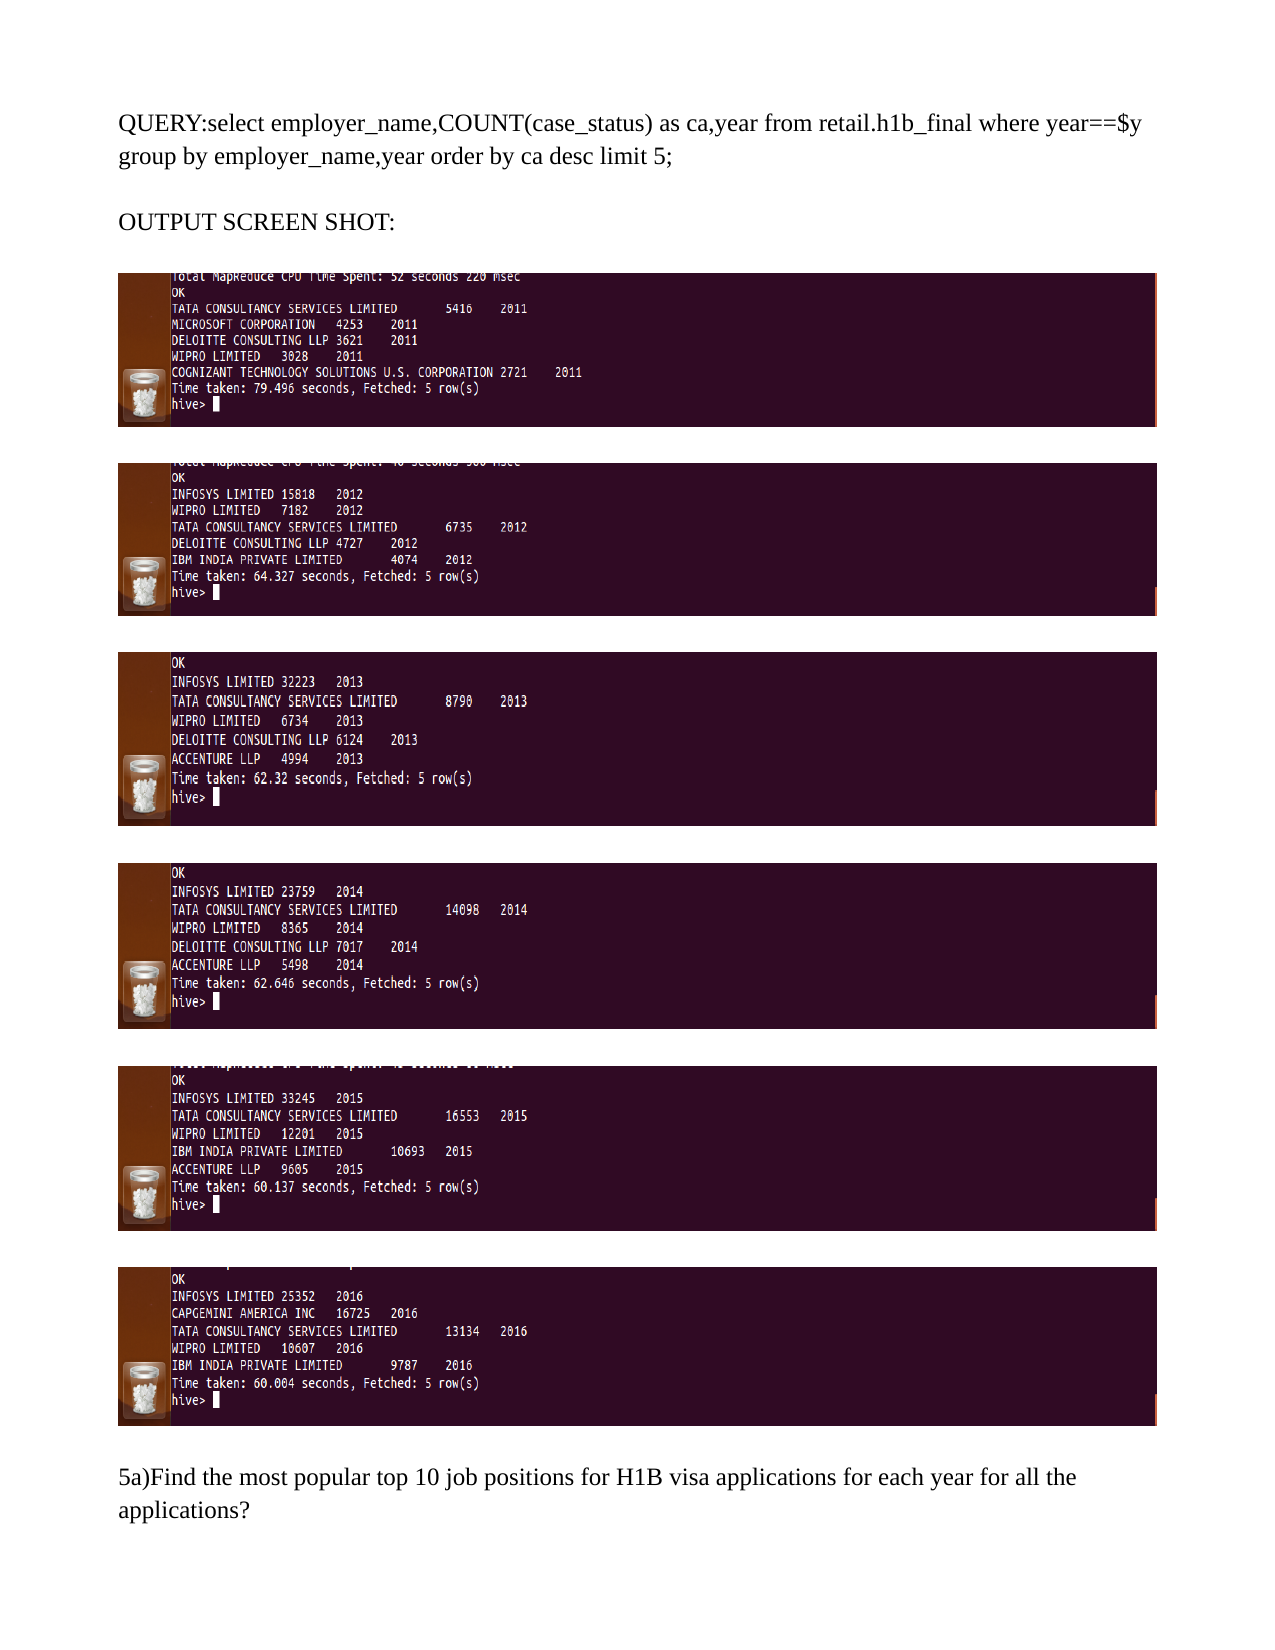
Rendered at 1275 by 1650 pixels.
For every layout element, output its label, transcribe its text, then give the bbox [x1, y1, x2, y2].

text 5a)Find the most popular top 10 job positions for H1B visa applications for each year for all the applications? [118, 1462, 1157, 1524]
text OUTPUT SCREEN SHOT: [118, 207, 1157, 236]
text QUERY:select employer_name,COUNT(case_status) as ca,year from retail.h1b_final where year==$y group by employer_name,year order by ca desc limit 5; [118, 108, 1157, 170]
